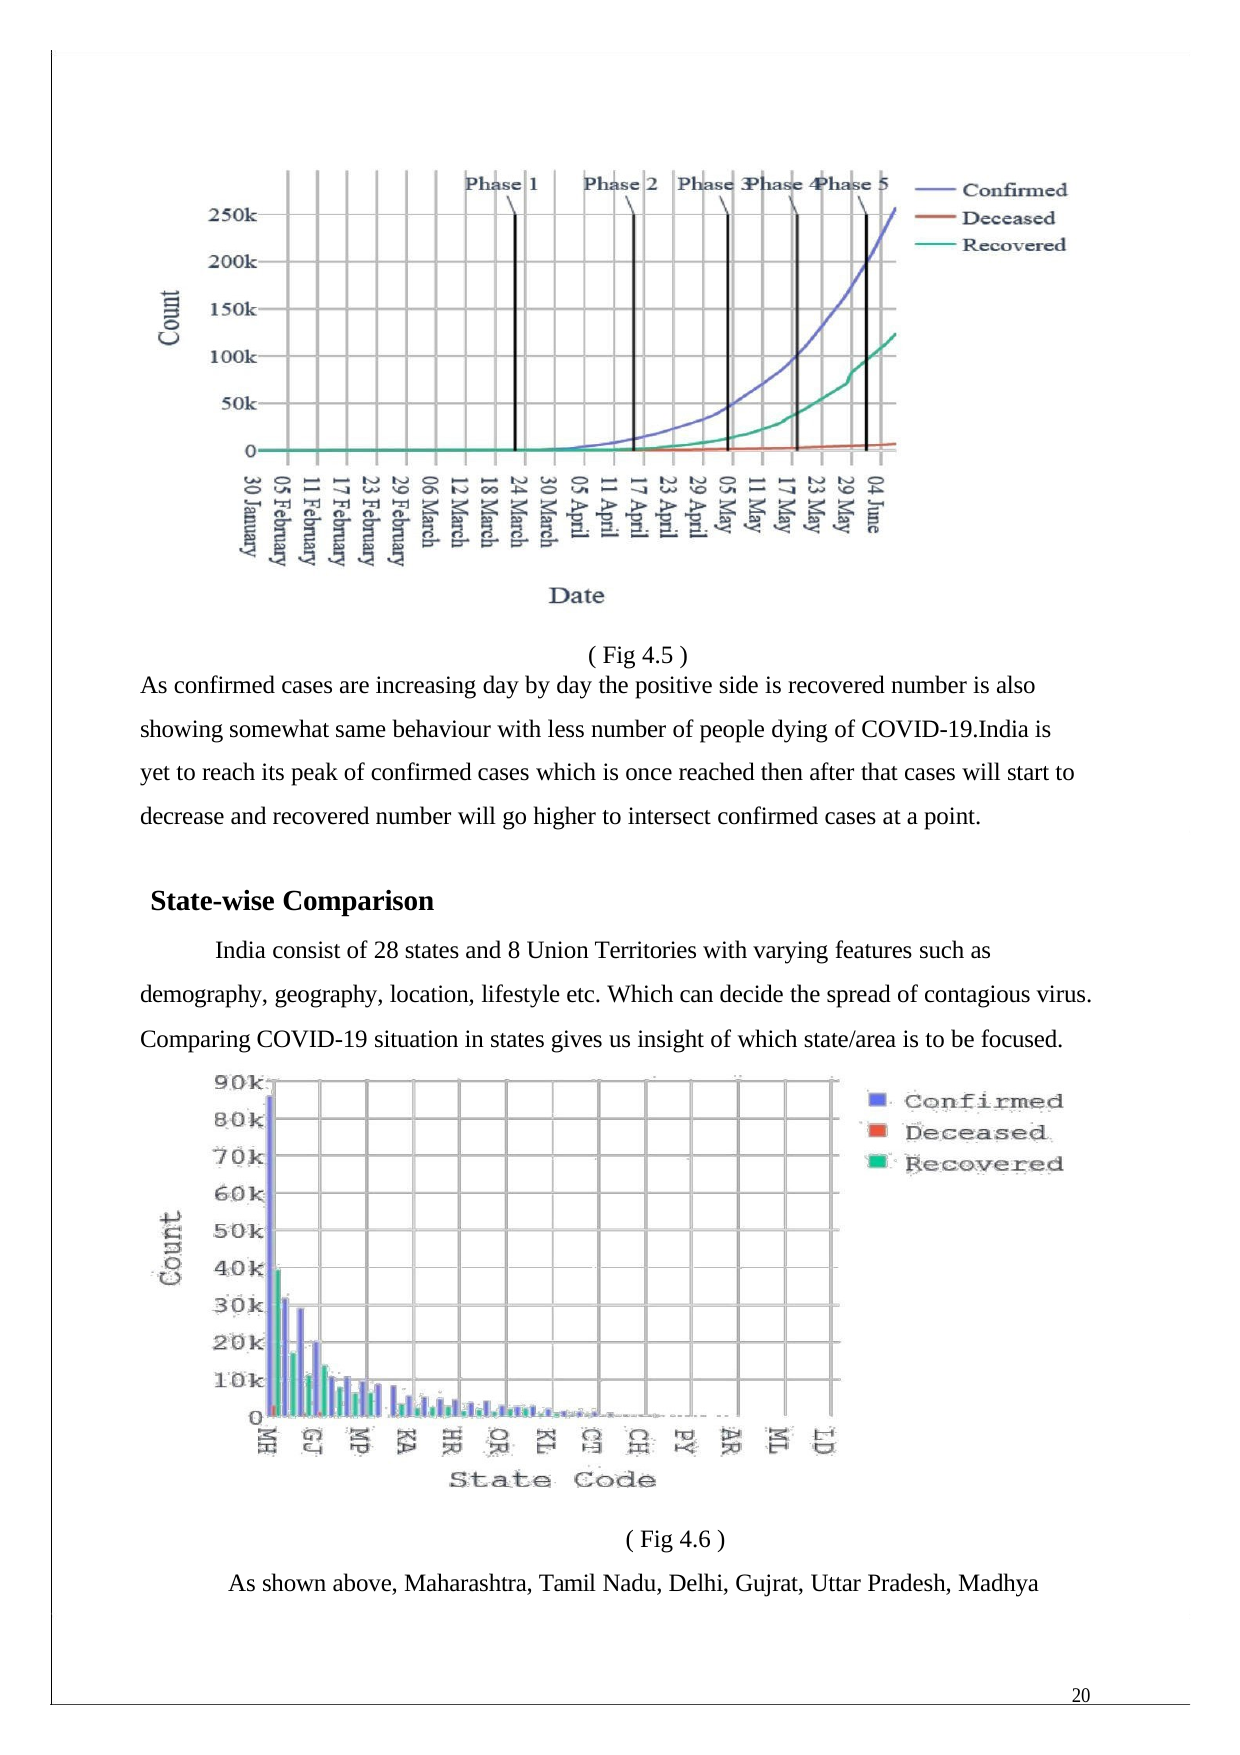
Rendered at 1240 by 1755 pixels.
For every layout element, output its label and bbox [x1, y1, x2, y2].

picture [50, 50, 1191, 1705]
